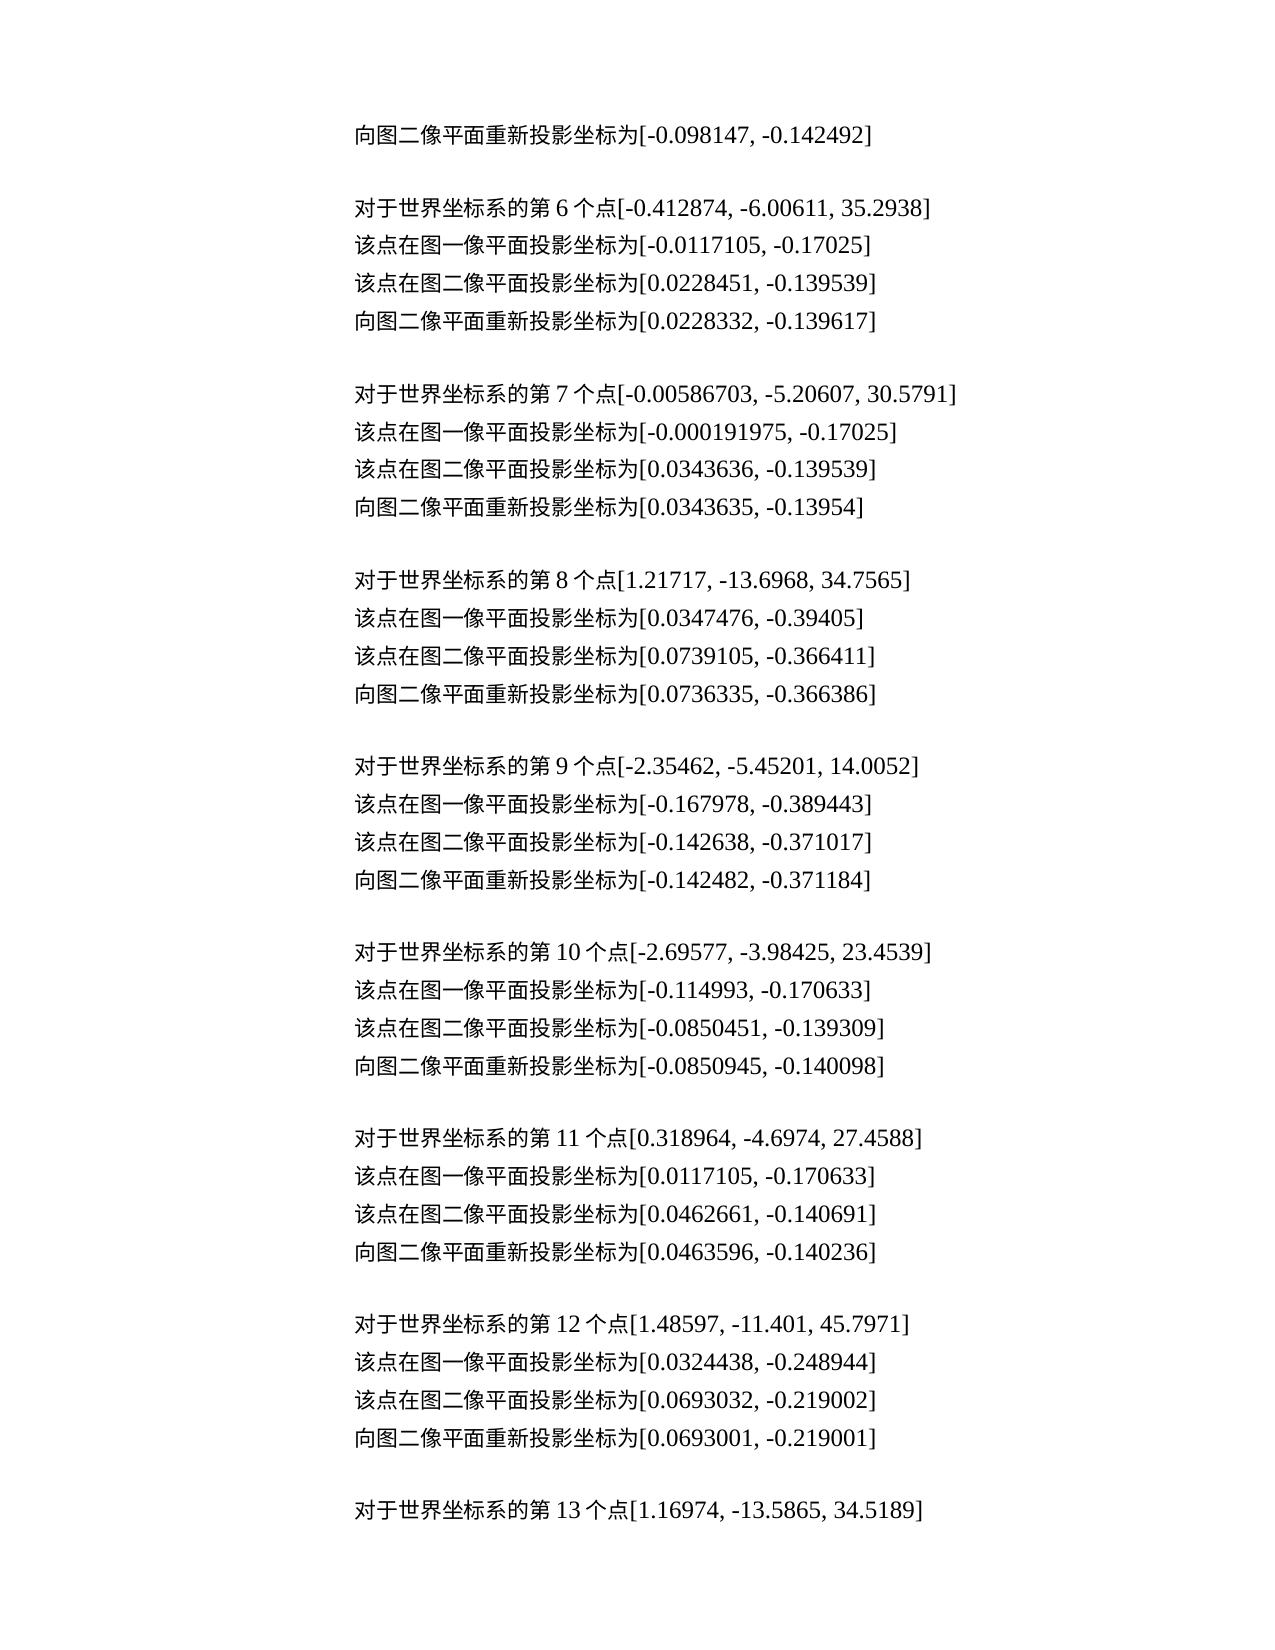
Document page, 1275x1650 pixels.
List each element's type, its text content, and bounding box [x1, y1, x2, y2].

text 对于世界坐标系的第6个点[-0.412874, -6.00611, 35.2938] [354, 191, 1157, 222]
text 该点在图二像平面投影坐标为[-0.142638, -0.371017] [354, 825, 1157, 856]
text 向图二像平面重新投影坐标为[0.0693001, -0.219001] [354, 1421, 1157, 1453]
text 该点在图二像平面投影坐标为[0.0228451, -0.139539] [354, 266, 1157, 298]
text 对于世界坐标系的第8个点[1.21717, -13.6968, 34.7565] [354, 563, 1157, 594]
text 该点在图一像平面投影坐标为[-0.114993, -0.170633] [354, 973, 1157, 1005]
text 该点在图一像平面投影坐标为[0.0324438, -0.248944] [354, 1345, 1157, 1377]
text 向图二像平面重新投影坐标为[0.0736335, -0.366386] [354, 677, 1157, 708]
text 向图二像平面重新投影坐标为[-0.142482, -0.371184] [354, 863, 1157, 894]
text 对于世界坐标系的第11个点[0.318964, -4.6974, 27.4588] [354, 1121, 1157, 1153]
text 该点在图二像平面投影坐标为[-0.0850451, -0.139309] [354, 1011, 1157, 1043]
text 对于世界坐标系的第13个点[1.16974, -13.5865, 34.5189] [354, 1493, 1157, 1525]
text 该点在图一像平面投影坐标为[0.0347476, -0.39405] [354, 601, 1157, 632]
text 该点在图一像平面投影坐标为[-0.0117105, -0.17025] [354, 228, 1157, 260]
text 向图二像平面重新投影坐标为[0.0463596, -0.140236] [354, 1235, 1157, 1267]
text 向图二像平面重新投影坐标为[0.0343635, -0.13954] [354, 490, 1157, 522]
text 该点在图二像平面投影坐标为[0.0462661, -0.140691] [354, 1197, 1157, 1229]
text 该点在图一像平面投影坐标为[-0.000191975, -0.17025] [354, 414, 1157, 446]
text 对于世界坐标系的第12个点[1.48597, -11.401, 45.7971] [354, 1307, 1157, 1339]
text 该点在图二像平面投影坐标为[0.0343636, -0.139539] [354, 452, 1157, 484]
text 对于世界坐标系的第10个点[-2.69577, -3.98425, 23.4539] [354, 935, 1157, 967]
text 该点在图一像平面投影坐标为[0.0117105, -0.170633] [354, 1159, 1157, 1191]
text 向图二像平面重新投影坐标为[0.0228332, -0.139617] [354, 304, 1157, 336]
text 该点在图二像平面投影坐标为[0.0739105, -0.366411] [354, 639, 1157, 670]
text 向图二像平面重新投影坐标为[-0.0850945, -0.140098] [354, 1049, 1157, 1081]
text 向图二像平面重新投影坐标为[-0.098147, -0.142492] [354, 118, 1157, 150]
text 该点在图二像平面投影坐标为[0.0693032, -0.219002] [354, 1383, 1157, 1415]
text 该点在图一像平面投影坐标为[-0.167978, -0.389443] [354, 787, 1157, 818]
text 对于世界坐标系的第9个点[-2.35462, -5.45201, 14.0052] [354, 749, 1157, 781]
text 对于世界坐标系的第7个点[-0.00586703, -5.20607, 30.5791] [354, 377, 1157, 408]
